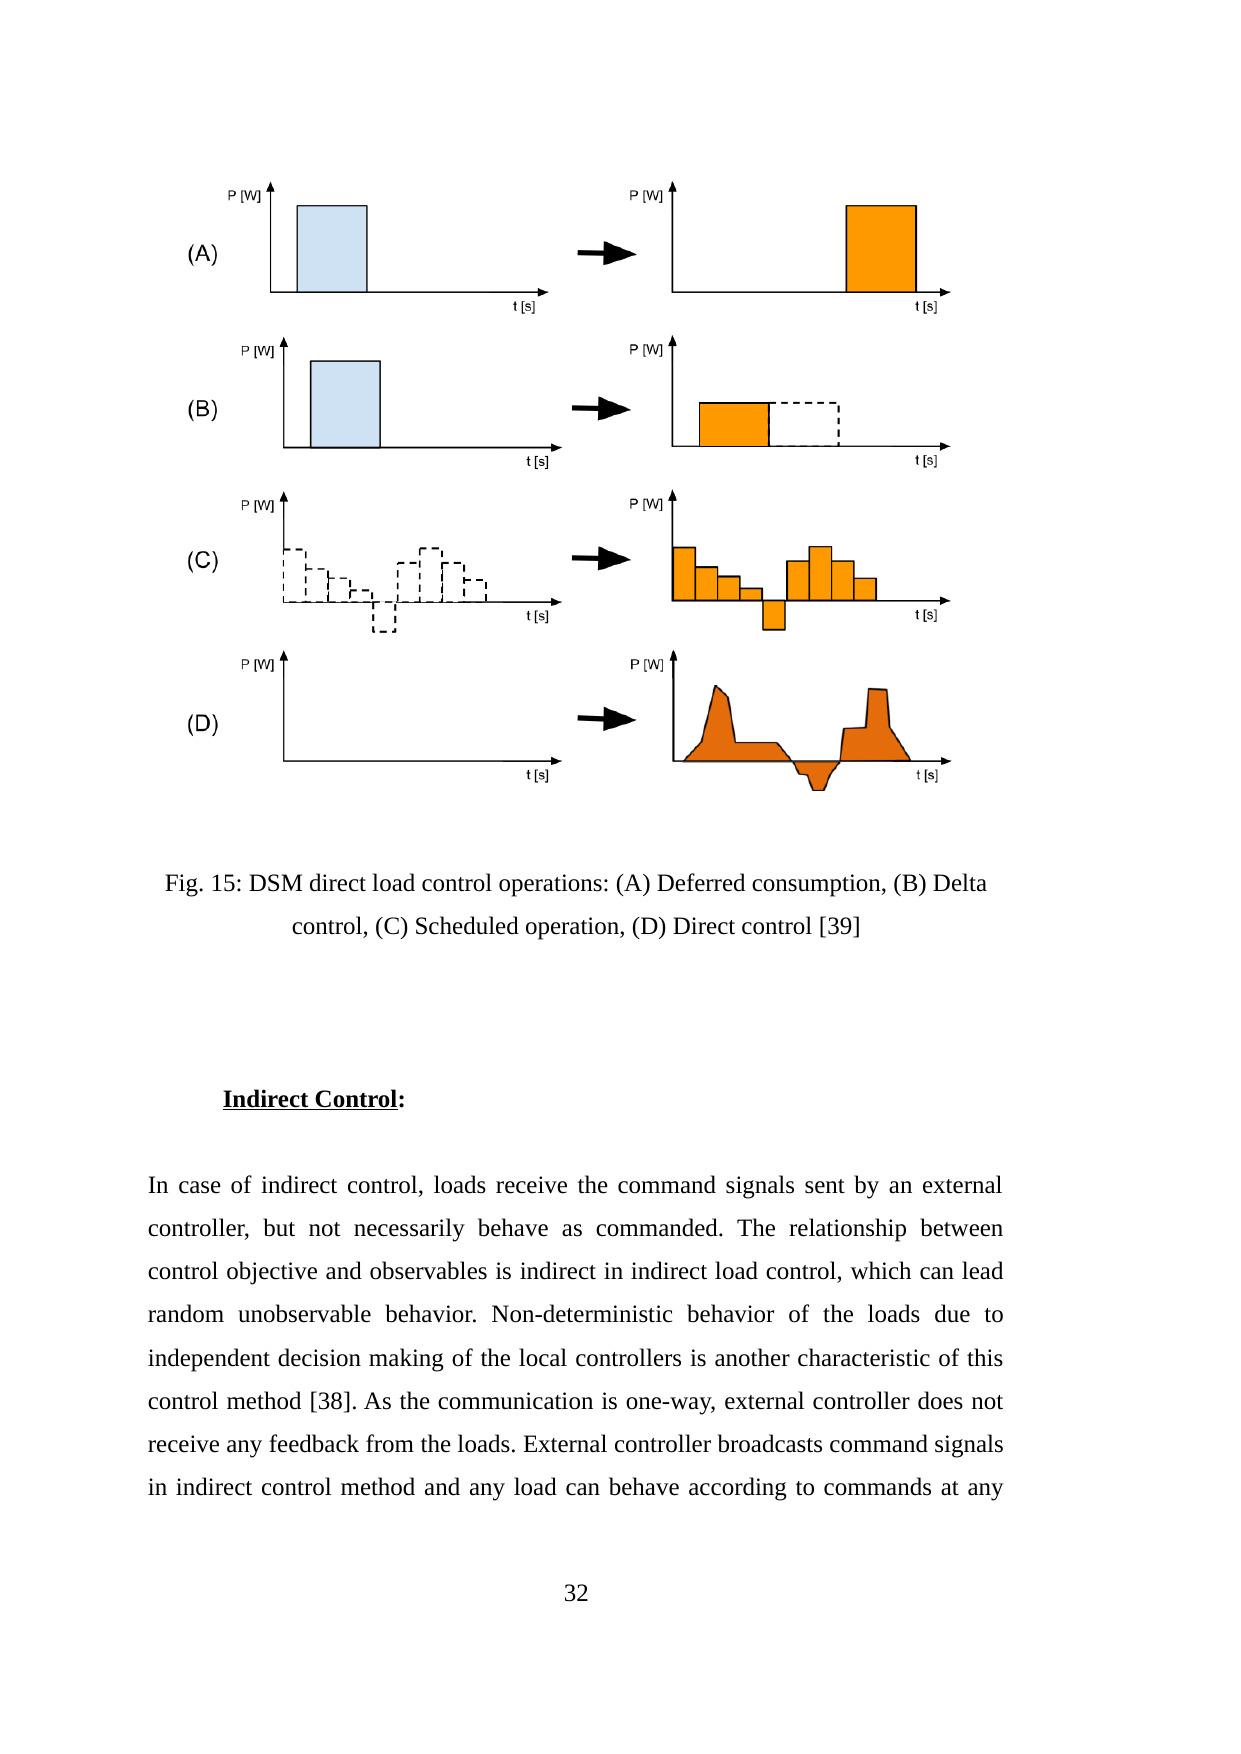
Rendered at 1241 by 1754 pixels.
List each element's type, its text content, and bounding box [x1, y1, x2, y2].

text In case of indirect control, loads receive the command signals sent by an external controller, but not necessarily behave as commanded. The relationship between control objective and observables is indirect in indirect load control, which can lead random unobservable behavior. Non-deterministic behavior of the loads due to independent decision making of the local controllers is another characteristic of this control method [38]. As the communication is one-way, external controller does not receive any feedback from the loads. External controller broadcasts command signals in indirect control method and any load can behave according to commands at any [148, 1170, 1004, 1501]
text Indirect Control: [148, 1084, 1004, 1113]
picture [147, 160, 1005, 815]
text Fig. 15: DSM direct load control operations: (A) Deferred consumption, (B) Delta control, (C) Scheduled operation, (D) Direct control [39]⁠ [148, 868, 1004, 940]
